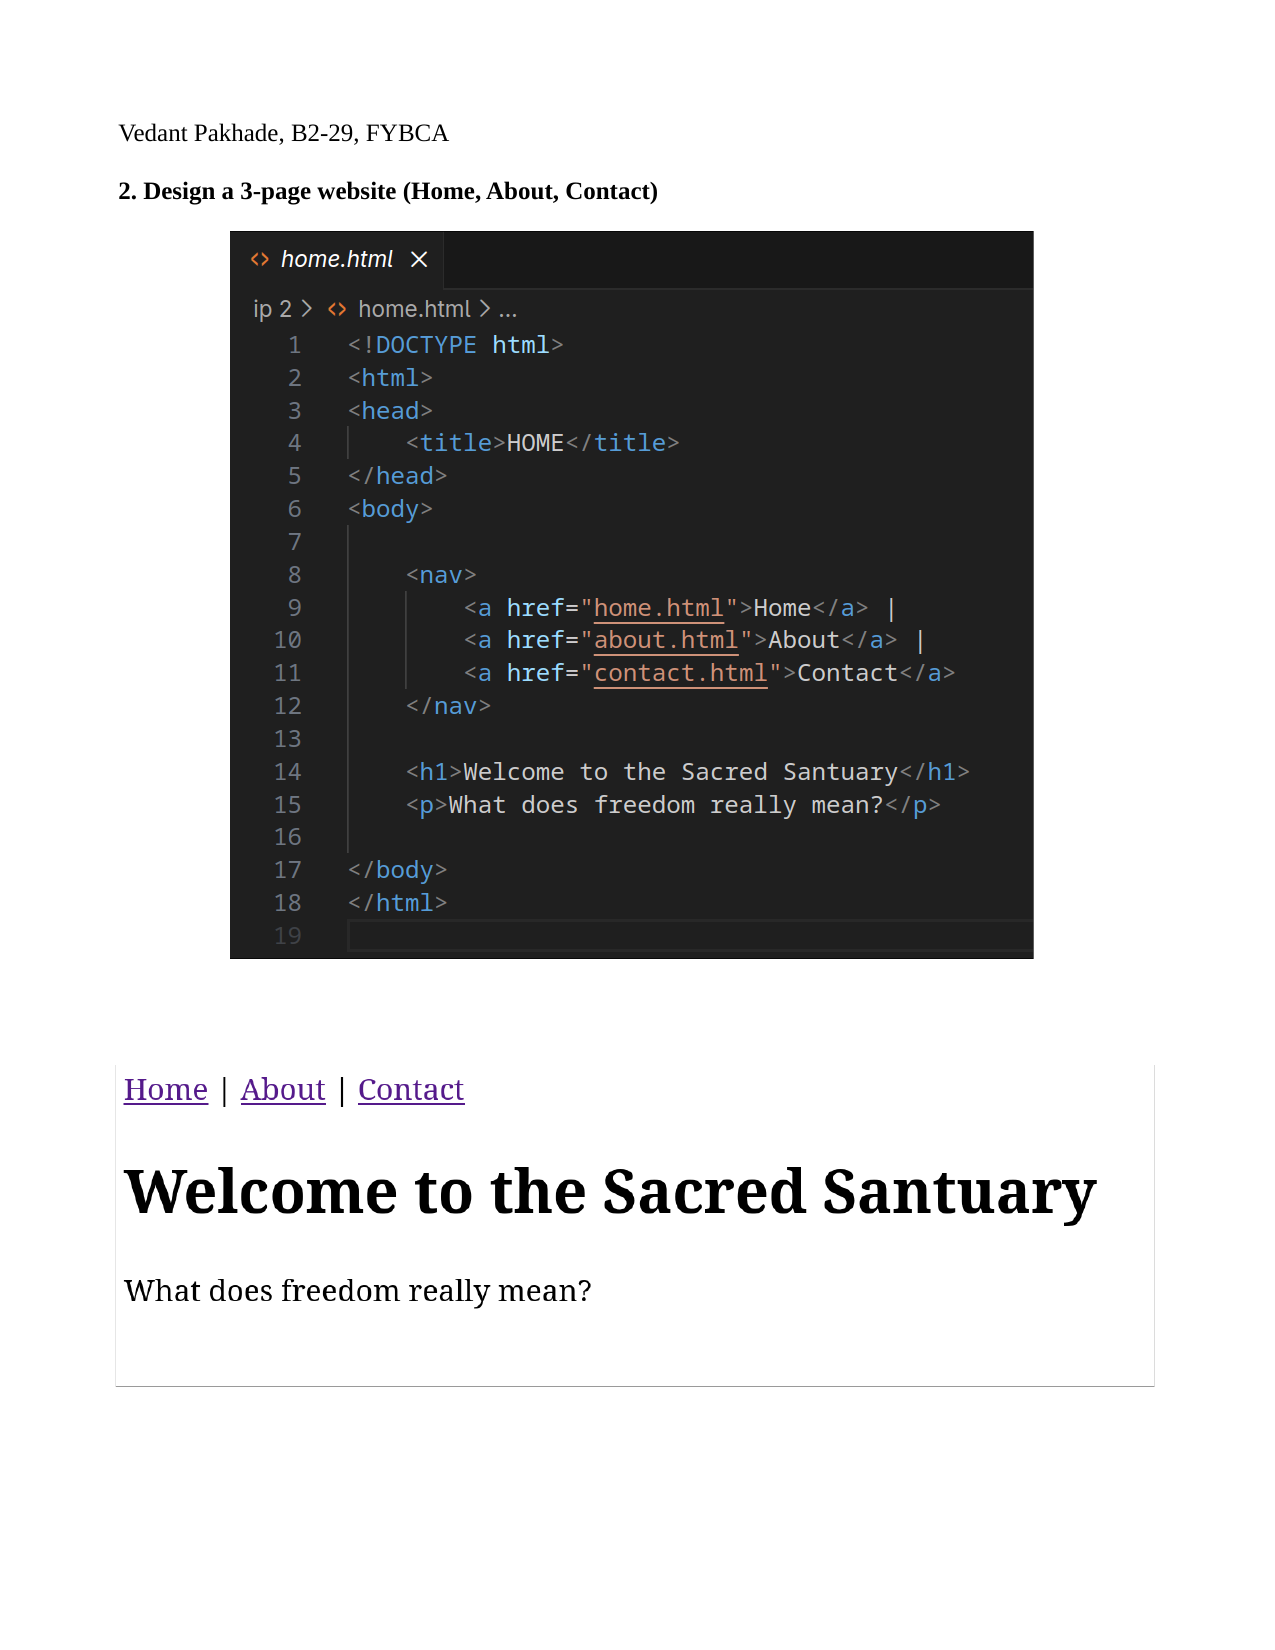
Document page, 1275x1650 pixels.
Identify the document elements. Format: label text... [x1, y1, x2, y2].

text 2. Design a 3-page website (Home, About, Contact) [118, 176, 1157, 205]
picture [230, 231, 1034, 959]
picture [115, 1065, 1155, 1387]
